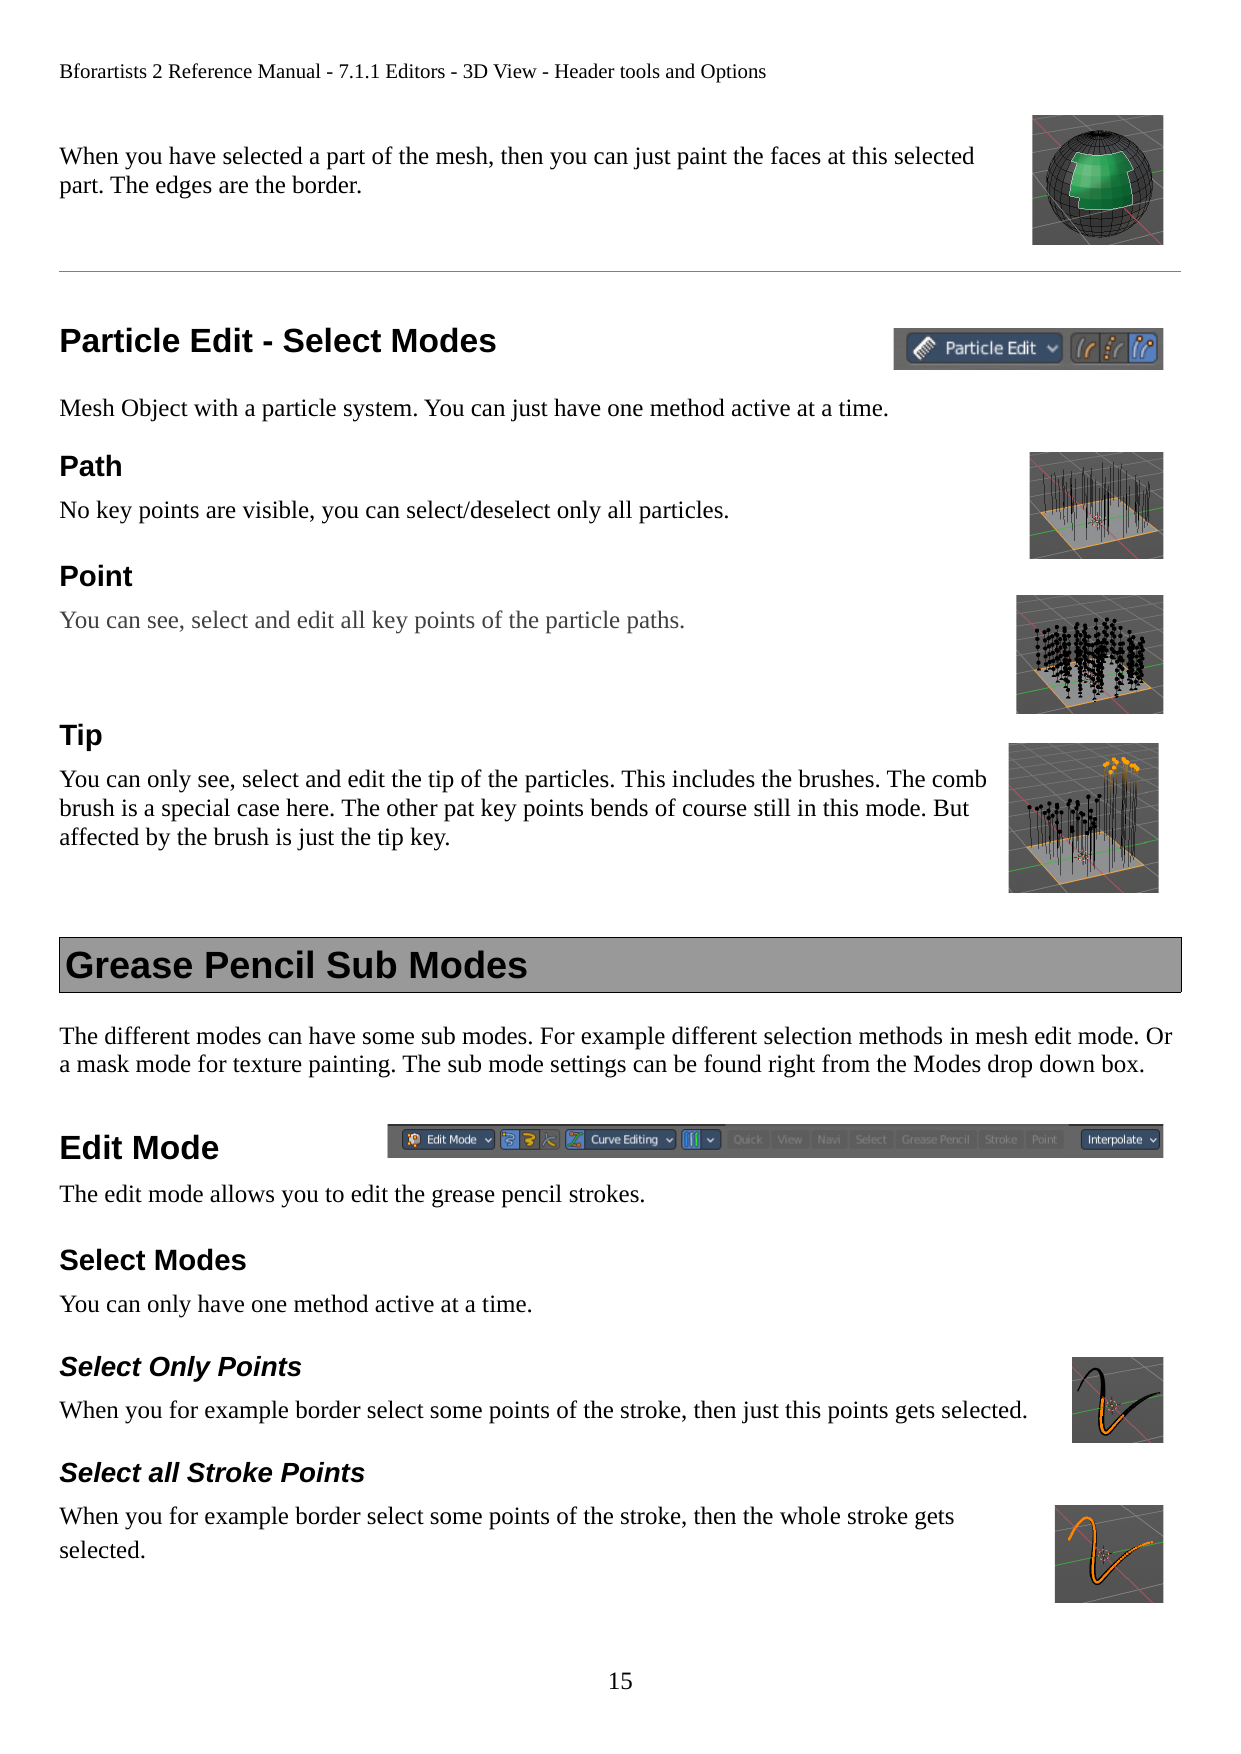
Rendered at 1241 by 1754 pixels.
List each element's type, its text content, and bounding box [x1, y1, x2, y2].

subtitle Select all Stroke Points [59, 1456, 1181, 1488]
picture [1072, 1357, 1164, 1443]
picture [1029, 452, 1164, 559]
subtitle Edit Mode [59, 1128, 1181, 1167]
text When you for example border select some points of the stroke, then the whole stroke gets selected. [59, 1501, 1181, 1564]
picture [1032, 115, 1164, 245]
text When you have selected a part of the mesh, then you can just paint the faces at this selected part. The edges are the border. [59, 141, 1032, 199]
picture [387, 1124, 1164, 1158]
picture [1008, 743, 1159, 893]
text No key points are visible, you can select/deselect only all particles. [59, 495, 1029, 524]
text The different modes can have some sub modes. For example different selection methods in mesh edit mode. Or a mask mode for texture painting. The sub mode settings can be found right from the Modes drop down box. [59, 1021, 1181, 1078]
text You can see, select and edit all key points of the particle paths. [59, 605, 1016, 634]
subtitle Point [59, 559, 1181, 593]
text You can only see, select and edit the tip of the particles. This includes the brushes. The comb brush is a special case here. The other pat key points bends of course still in this mode. But affected by the brush is just the tip key. [59, 764, 1008, 851]
picture [1016, 595, 1164, 714]
picture [893, 328, 1164, 370]
picture [1054, 1505, 1164, 1603]
text You can only have one method active at a time. [59, 1289, 1181, 1318]
text When you for example border select some points of the stroke, then just this points gets selected. [59, 1395, 1072, 1424]
table_header Grease Pencil Sub Modes [60, 938, 1181, 992]
subtitle Select Only Points [59, 1351, 1181, 1382]
subtitle Tip [59, 718, 1181, 752]
subtitle Select Modes [59, 1243, 1181, 1276]
text The edit mode allows you to edit the grease pencil strokes. [59, 1179, 1181, 1208]
subtitle Path [59, 449, 1181, 483]
subtitle Mesh Object with a particle system. You can just have one method active at a time. [59, 393, 1181, 422]
subtitle Particle Edit - Select Modes [59, 321, 1181, 360]
